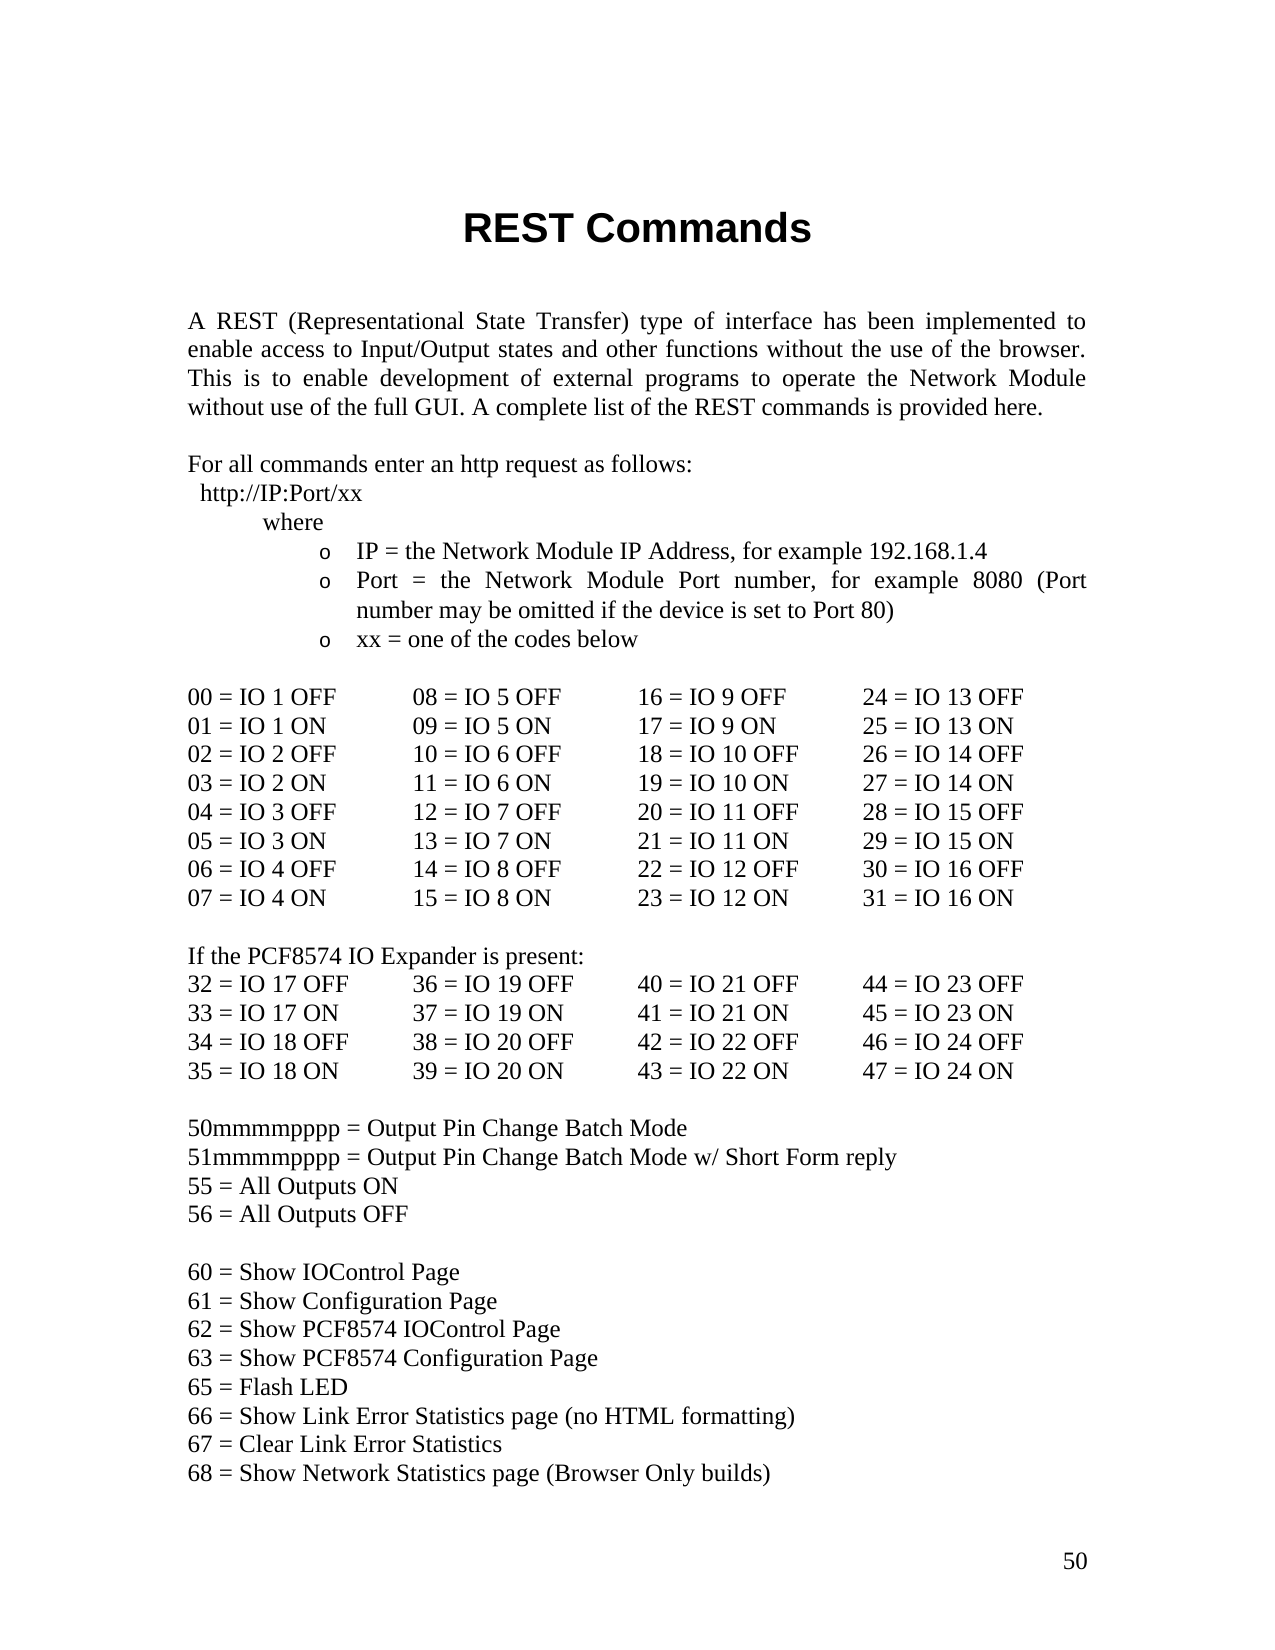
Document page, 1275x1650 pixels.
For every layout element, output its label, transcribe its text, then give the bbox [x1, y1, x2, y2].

text 63 = Show PCF8574 Configuration Page [187, 1343, 1087, 1372]
text If the PCF8574 IO Expander is present: [187, 941, 1087, 969]
list xx = one of the codes below [319, 624, 1087, 653]
text 34 = IO 18 OFF 38 = IO 20 OFF 42 = IO 22 OFF 46 = IO 24 OFF [187, 1027, 1087, 1056]
text 51mmmmpppp = Output Pin Change Batch Mode w/ Short Form reply [187, 1142, 1087, 1171]
list Port = the Network Module Port number, for example 8080 (Port number may be omitted if the device is set to Port 80) [319, 565, 1087, 624]
text 68 = Show Network Statistics page (Browser Only builds) [187, 1458, 1087, 1487]
text 35 = IO 18 ON 39 = IO 20 ON 43 = IO 22 ON 47 = IO 24 ON [187, 1056, 1087, 1084]
text 50mmmmpppp = Output Pin Change Batch Mode [187, 1113, 1087, 1142]
text For all commands enter an http request as follows: [187, 449, 1087, 478]
text 67 = Clear Link Error Statistics [187, 1429, 1087, 1458]
list IP = the Network Module IP Address, for example 192.168.1.4 [319, 536, 1087, 565]
subtitle REST Commands [187, 204, 1087, 252]
text 00 = IO 1 OFF 08 = IO 5 OFF 16 = IO 9 OFF 24 = IO 13 OFF [187, 682, 1087, 711]
text 60 = Show IOControl Page [187, 1257, 1087, 1286]
text 56 = All Outputs OFF [187, 1199, 1087, 1228]
text 65 = Flash LED [187, 1372, 1087, 1401]
text A REST (Representational State Transfer) type of interface has been implemented to enable access to Input/Output states and other functions without the use of the browser. This is to enable development of external programs to operate the Network Module without use of the full GUI. A complete list of the REST commands is provided here. [187, 306, 1087, 421]
text 03 = IO 2 ON 11 = IO 6 ON 19 = IO 10 ON 27 = IO 14 ON [187, 768, 1087, 797]
text 07 = IO 4 ON 15 = IO 8 ON 23 = IO 12 ON 31 = IO 16 ON [187, 883, 1087, 912]
text where [262, 507, 1087, 536]
text 05 = IO 3 ON 13 = IO 7 ON 21 = IO 11 ON 29 = IO 15 ON [187, 826, 1087, 854]
text 02 = IO 2 OFF 10 = IO 6 OFF 18 = IO 10 OFF 26 = IO 14 OFF [187, 739, 1087, 768]
text 04 = IO 3 OFF 12 = IO 7 OFF 20 = IO 11 OFF 28 = IO 15 OFF [187, 797, 1087, 826]
text 62 = Show PCF8574 IOControl Page [187, 1314, 1087, 1343]
text 01 = IO 1 ON 09 = IO 5 ON 17 = IO 9 ON 25 = IO 13 ON [187, 711, 1087, 739]
text 66 = Show Link Error Statistics page (no HTML formatting) [187, 1401, 1087, 1429]
text 61 = Show Configuration Page [187, 1286, 1087, 1314]
text 55 = All Outputs ON [187, 1171, 1087, 1199]
text 32 = IO 17 OFF 36 = IO 19 OFF 40 = IO 21 OFF 44 = IO 23 OFF [187, 969, 1087, 998]
text 33 = IO 17 ON 37 = IO 19 ON 41 = IO 21 ON 45 = IO 23 ON [187, 998, 1087, 1027]
text http://IP:Port/xx [187, 478, 1087, 507]
text 06 = IO 4 OFF 14 = IO 8 OFF 22 = IO 12 OFF 30 = IO 16 OFF [187, 854, 1087, 883]
